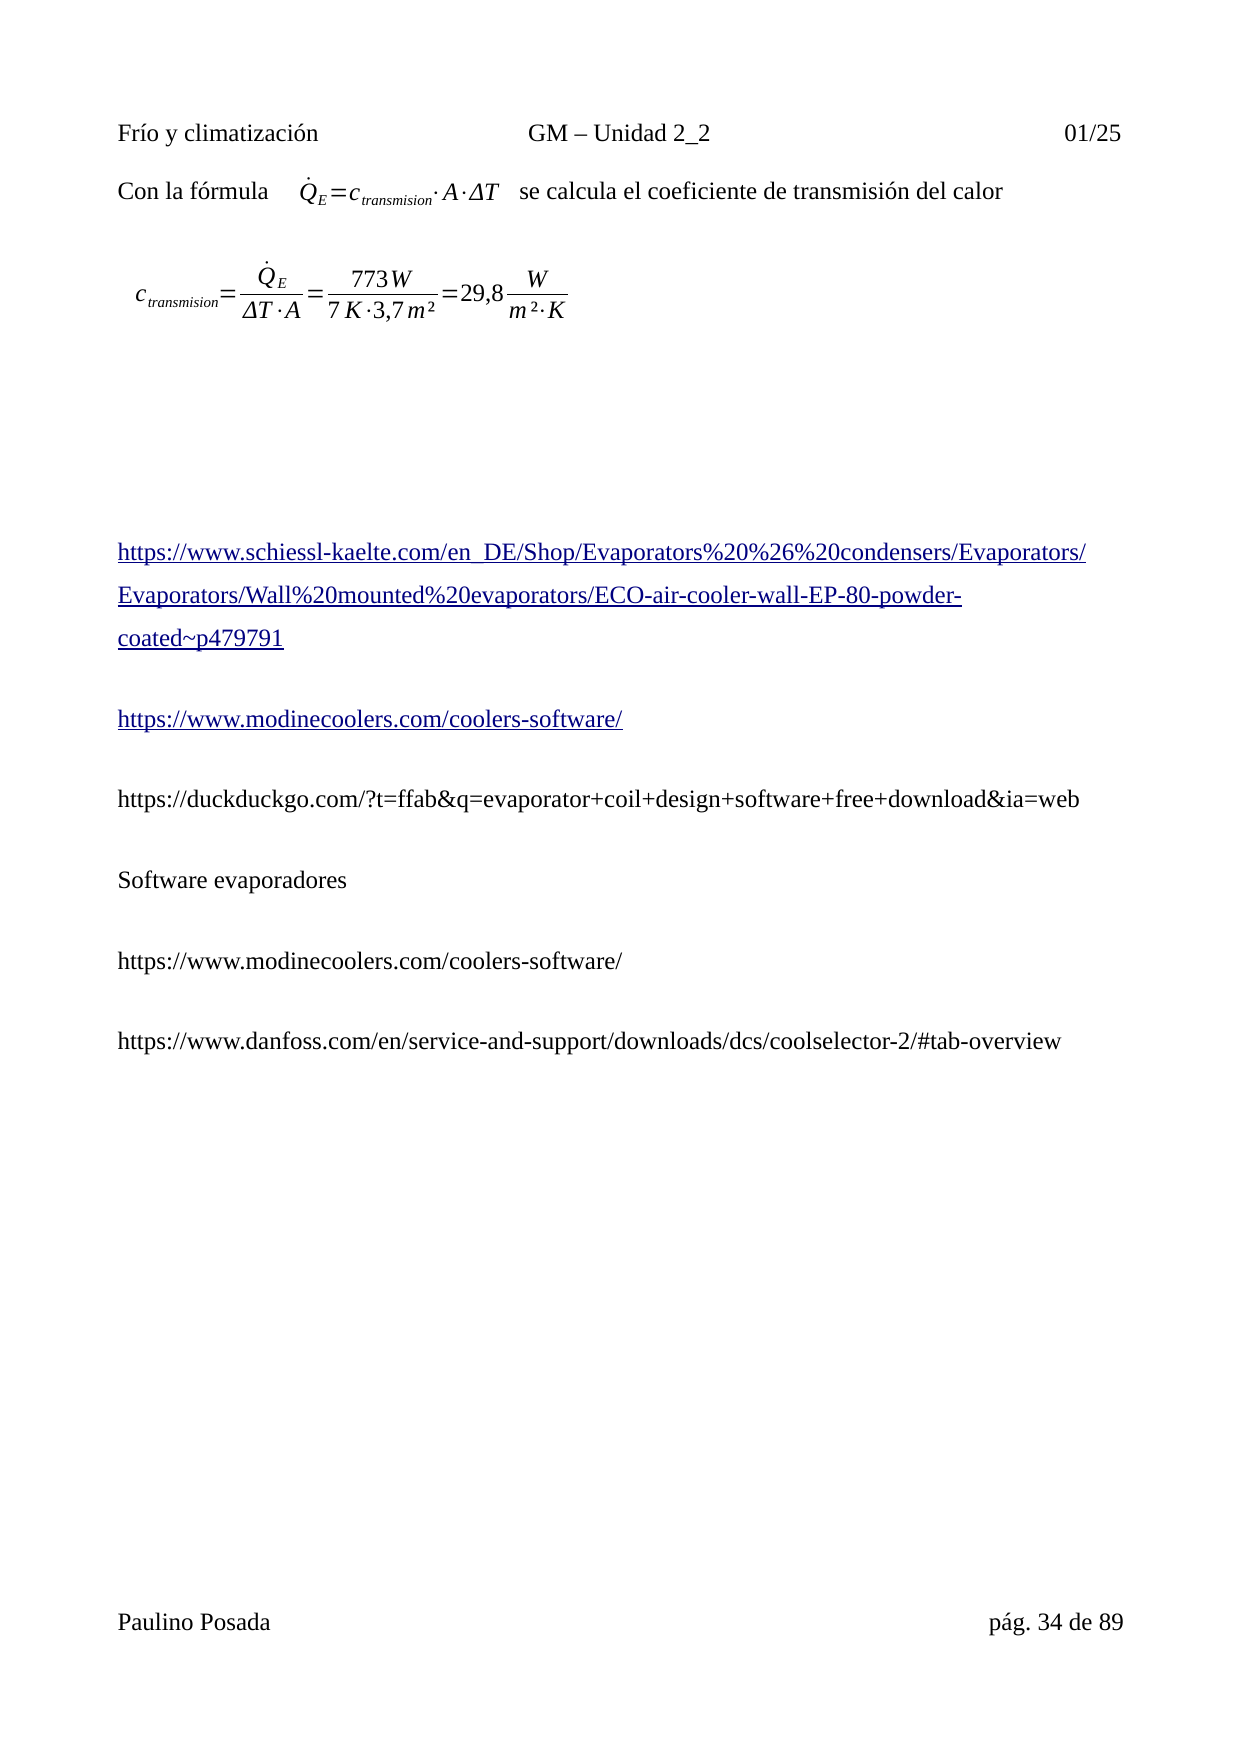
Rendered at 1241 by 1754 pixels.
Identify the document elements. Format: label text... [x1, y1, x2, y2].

text Con la fórmula se calcula el coeficiente de transmisión del calor [117, 176, 1123, 209]
text https://www.danfoss.com/en/service-and-support/downloads/dcs/coolselector-2/#tab-overview [117, 1026, 1123, 1055]
text https://www.schiessl-kaelte.com/en_DE/Shop/Evaporators%20%26%20condensers/Evaporators/Evaporators/Wall%20mounted%20evaporators/ECO-air-cooler-wall-EP-80-powder-coated~p479791 [117, 537, 1123, 652]
text https://duckduckgo.com/?t=ffab&q=evaporator+coil+design+software+free+download&ia=web [117, 784, 1123, 813]
text https://www.modinecoolers.com/coolers-software/ [117, 946, 1123, 974]
text https://www.modinecoolers.com/coolers-software/ [117, 704, 1123, 733]
text Software evaporadores [117, 865, 1123, 894]
